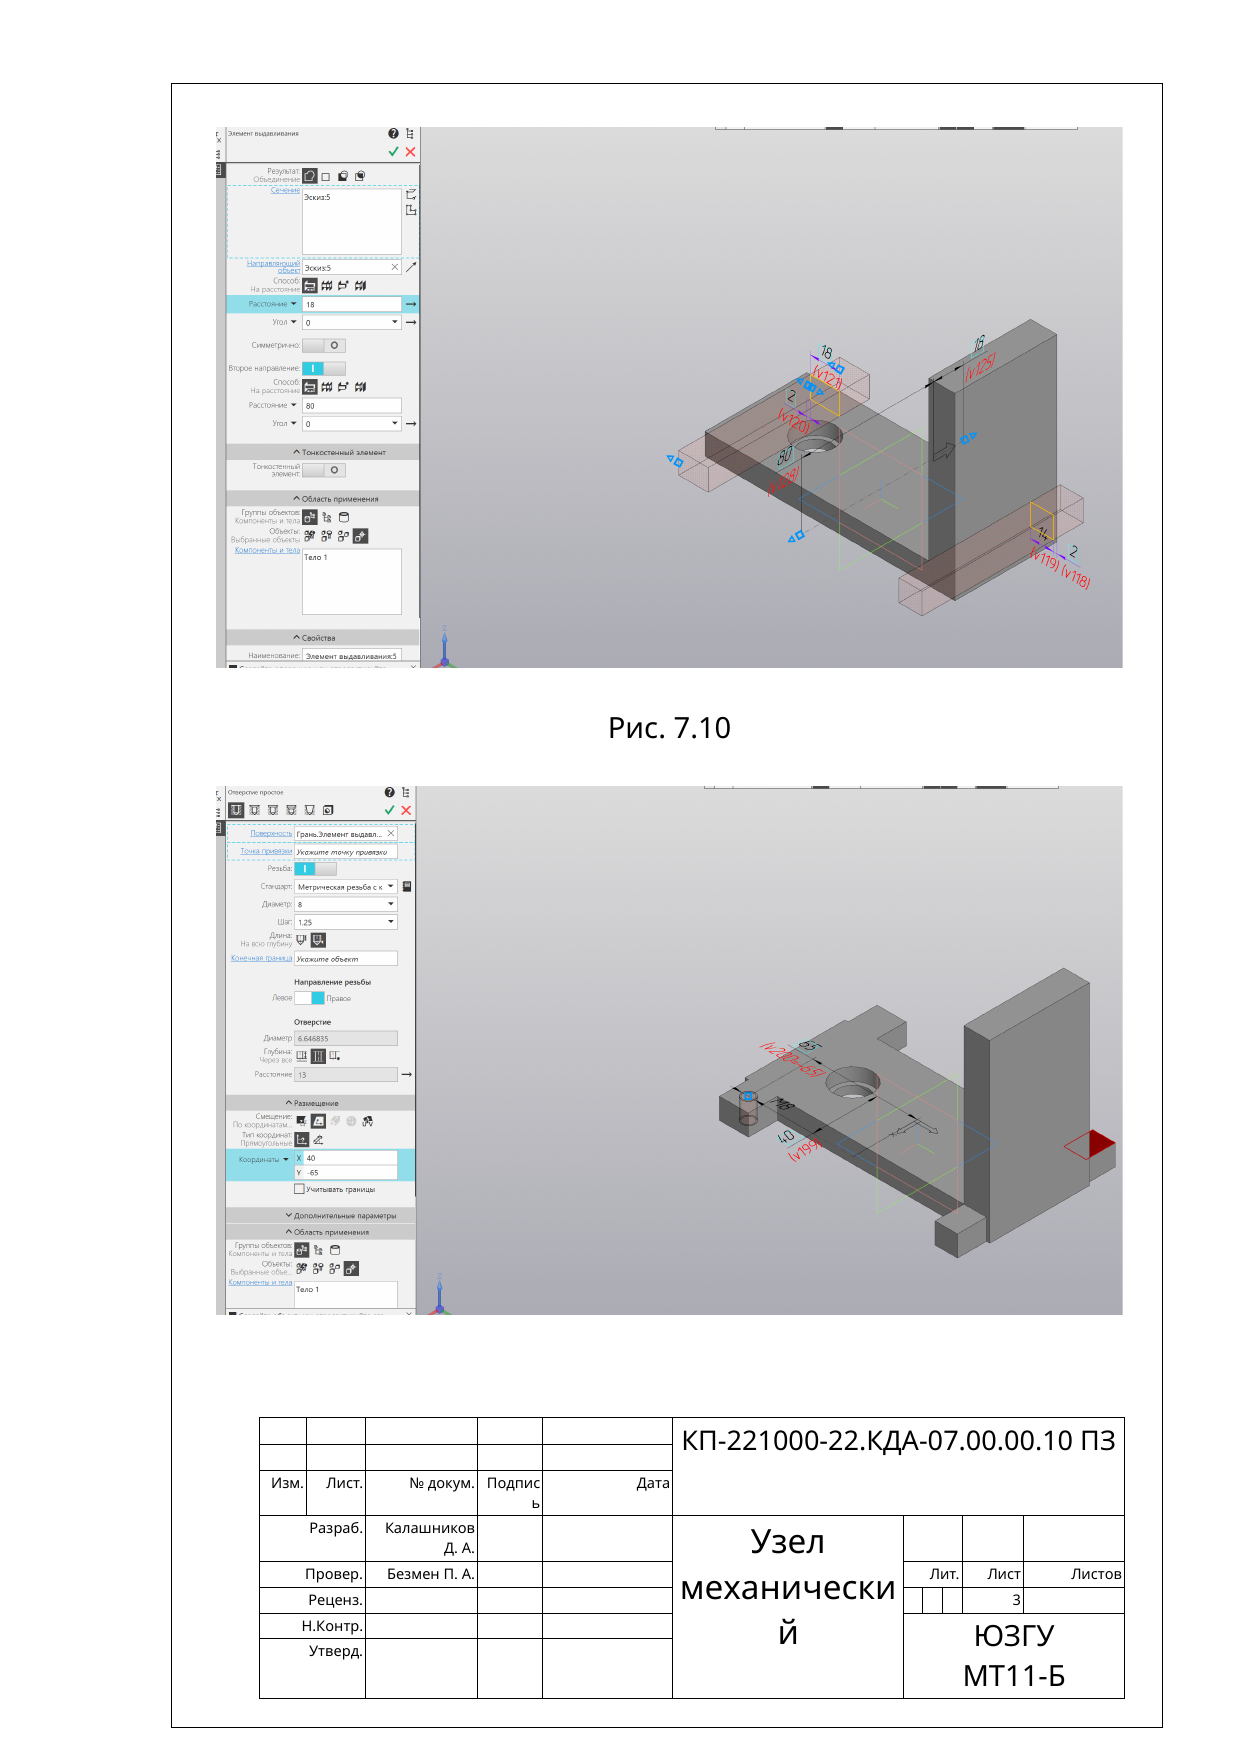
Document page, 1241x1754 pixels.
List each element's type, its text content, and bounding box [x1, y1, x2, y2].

picture [216, 127, 1123, 668]
picture [216, 786, 1123, 1315]
text Рис. 7.10 [216, 707, 1123, 747]
